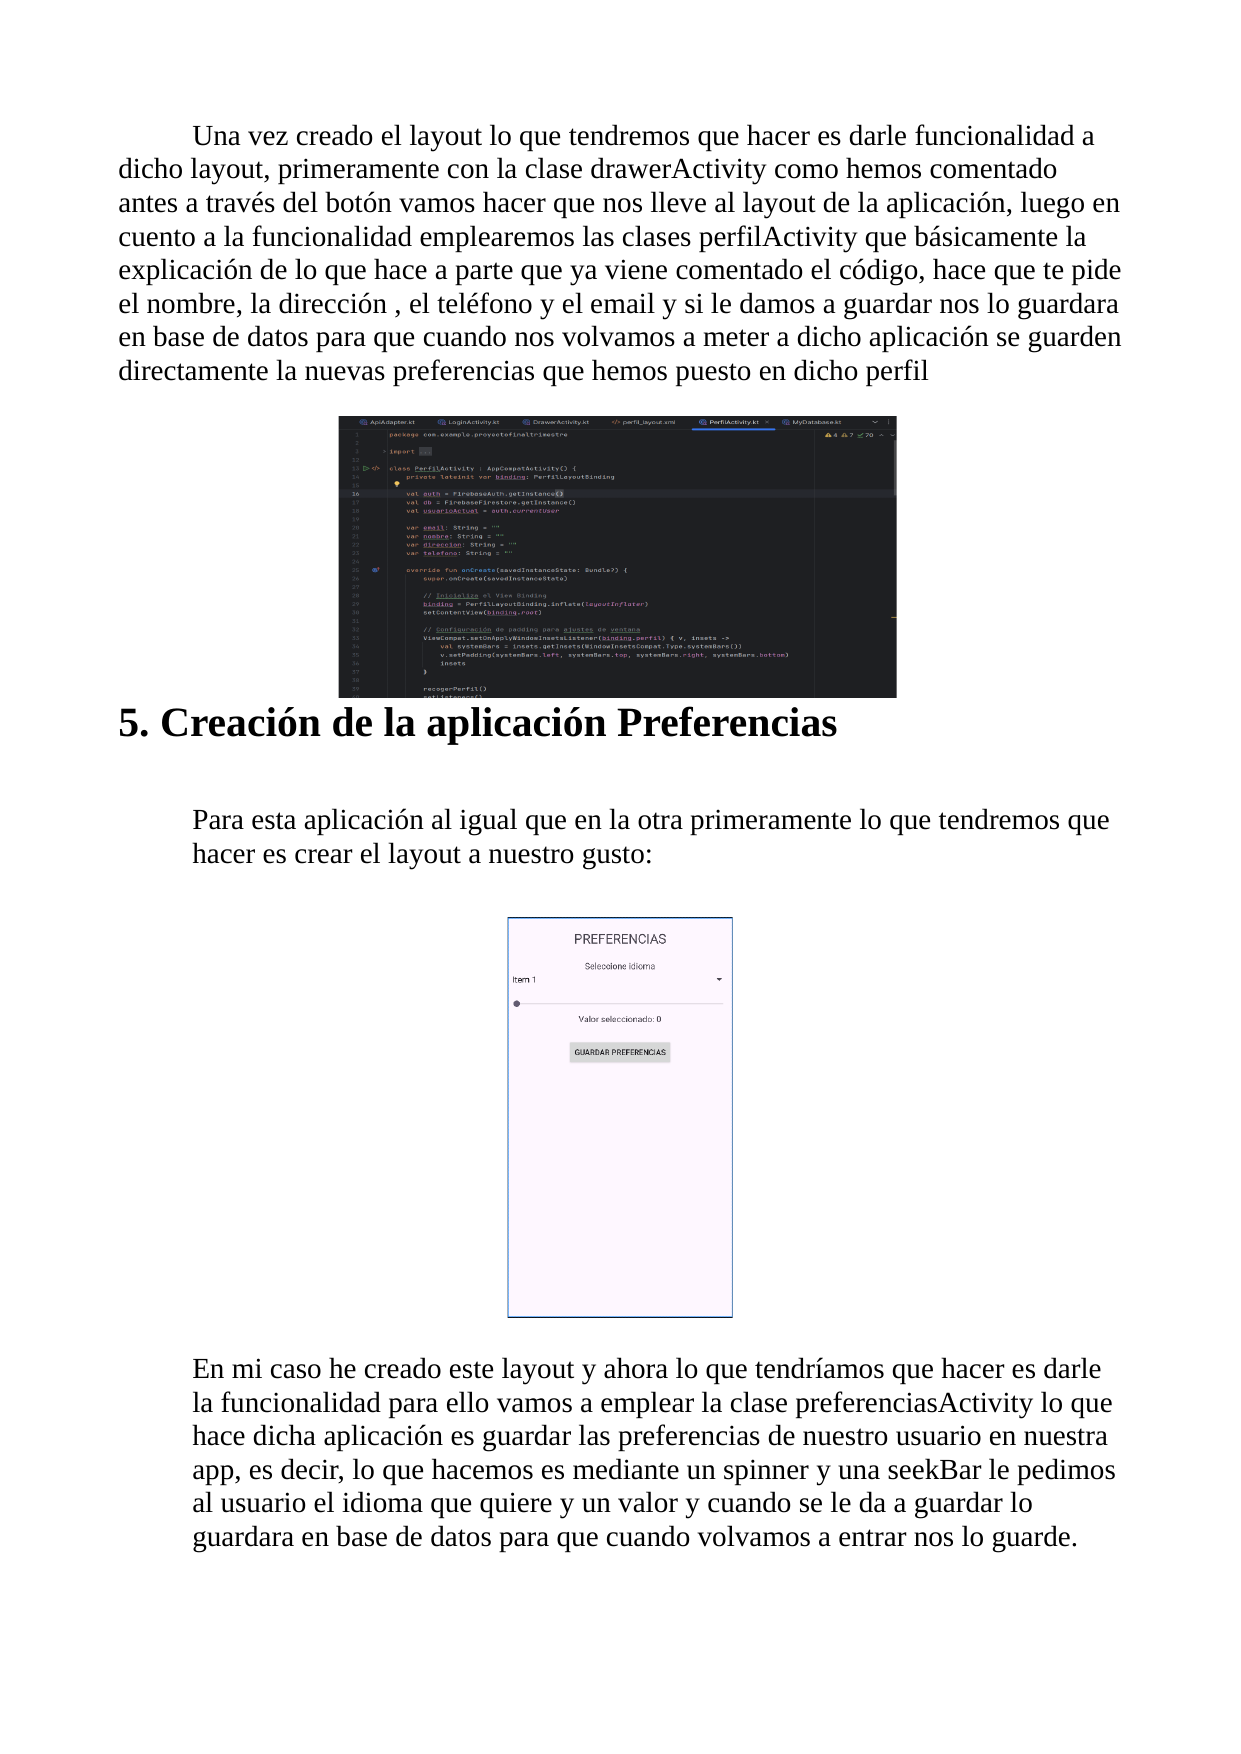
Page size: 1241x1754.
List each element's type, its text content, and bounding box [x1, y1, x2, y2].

text 5. Creación de la aplicación Preferencias [118, 386, 1122, 746]
text En mi caso he creado este layout y ahora lo que tendríamos que hacer es darle la funcionalidad para ello vamos a emplear la clase preferenciasActivity lo que hace dicha aplicación es guardar las preferencias de nuestro usuario en nuestra app, es decir, lo que hacemos es mediante un spinner y una seekBar le pedimos al usuario el idioma que quiere y un valor y cuando se le da a guardar lo guardara en base de datos para que cuando volvamos a entrar nos lo guarde. [118, 1351, 1122, 1552]
text Para esta aplicación al igual que en la otra primeramente lo que tendremos que hacer es crear el layout a nuestro gusto: [118, 802, 1122, 869]
text Una vez creado el layout lo que tendremos que hacer es darle funcionalidad a dicho layout, primeramente con la clase drawerActivity como hemos comentado antes a través del botón vamos hacer que nos lleve al layout de la aplicación, luego en cuento a la funcionalidad emplearemos las clases perfilActivity que básicamente la explicación de lo que hace a parte que ya viene comentado el código, hace que te pide el nombre, la dirección , el teléfono y el email y si le damos a guardar nos lo guardara en base de datos para que cuando nos volvamos a meter a dicho aplicación se guarden directamente la nuevas preferencias que hemos puesto en dicho perfil [118, 118, 1122, 386]
picture [507, 917, 733, 1318]
picture [338, 416, 897, 698]
